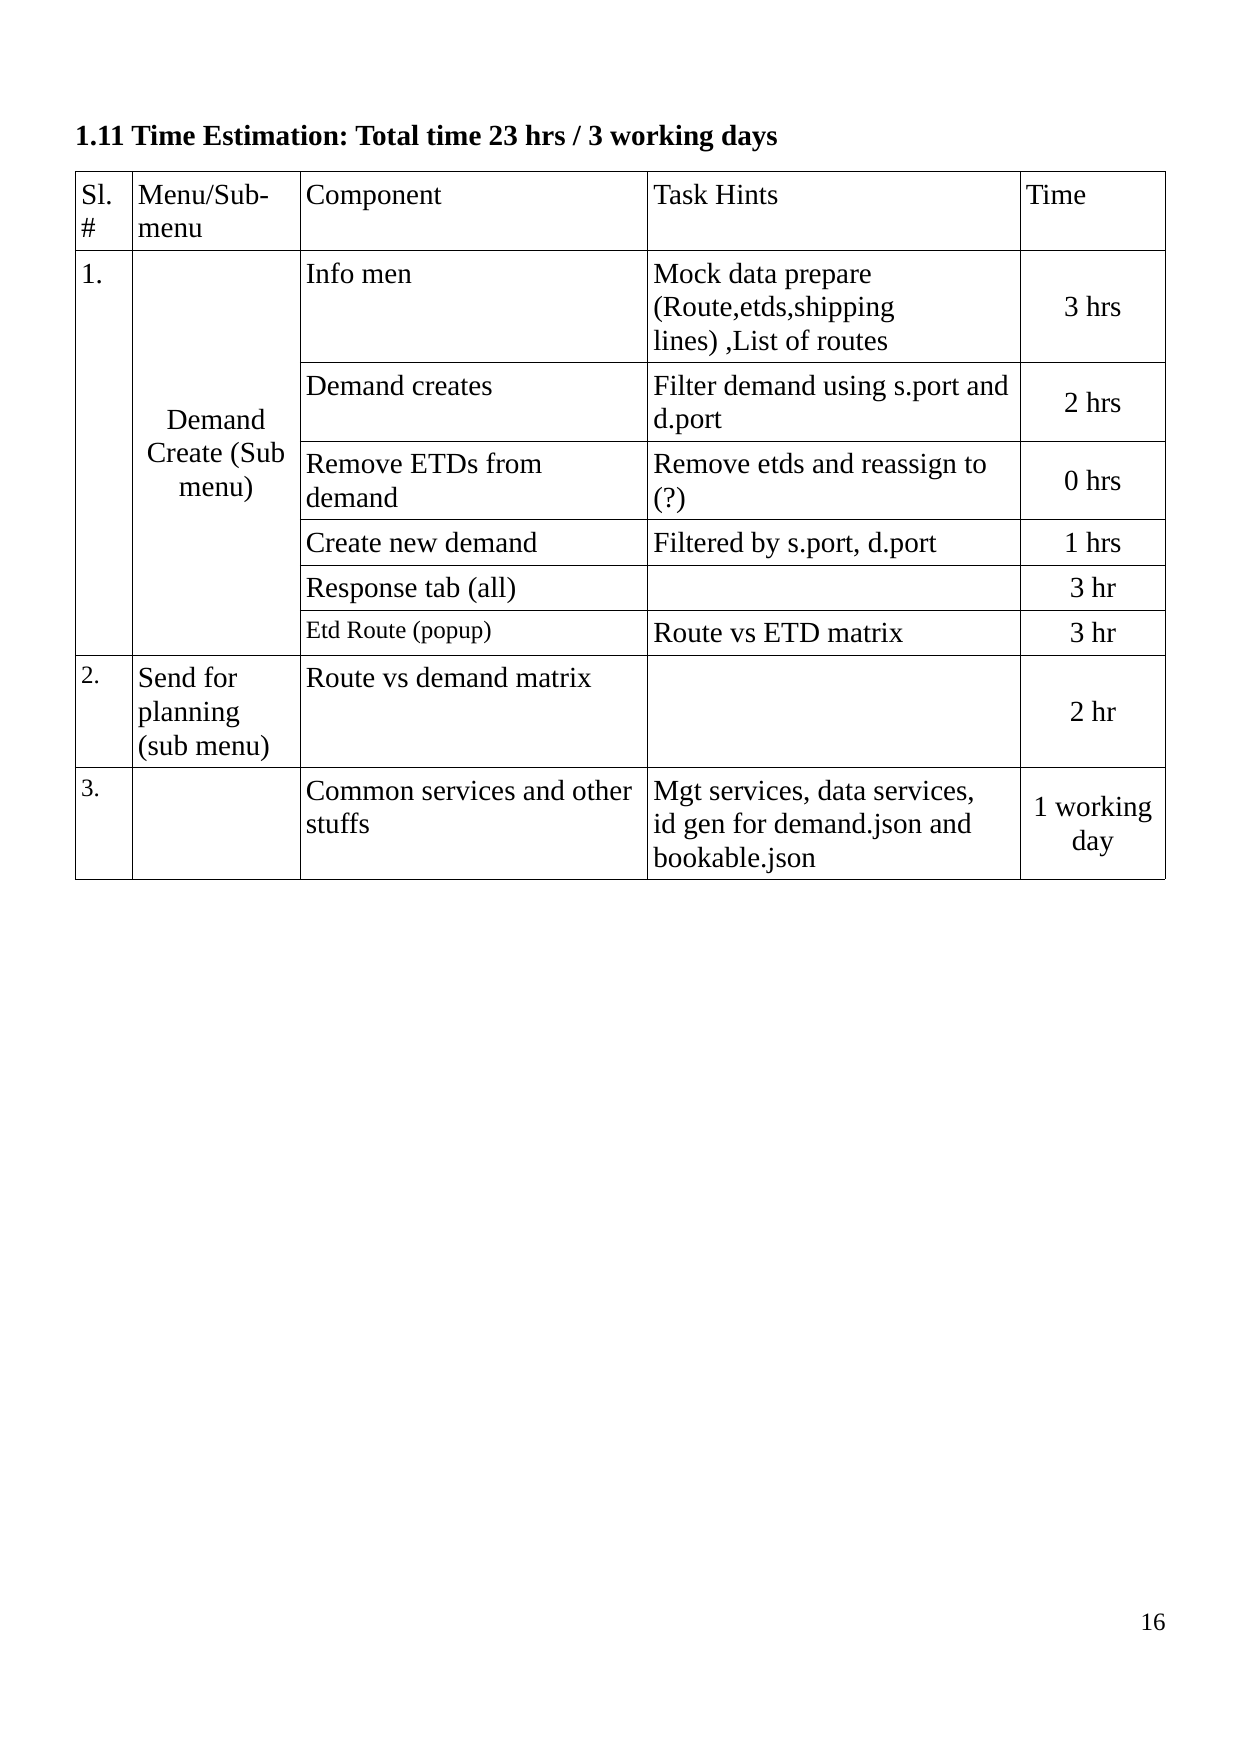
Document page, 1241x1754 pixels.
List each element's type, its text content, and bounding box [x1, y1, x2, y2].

table_cell Send for planning (sub menu) [133, 656, 300, 767]
table_cell Create new demand [301, 520, 647, 564]
table_cell 1. [76, 251, 132, 655]
table_header Time [1021, 172, 1165, 250]
table_cell 2 hrs [1021, 363, 1165, 441]
table_cell Info men [301, 251, 647, 362]
table_cell 2 hr [1021, 656, 1165, 767]
table_cell Route vs ETD matrix [648, 611, 1020, 655]
table_cell [648, 566, 1020, 609]
table_cell Demand creates [301, 363, 647, 441]
table_header Task Hints [648, 172, 1020, 250]
table_header Sl.# [76, 172, 132, 250]
table_cell Common services and other stuffs [301, 768, 647, 879]
table_cell 3. [76, 768, 132, 879]
table_cell Etd Route (popup) [301, 611, 647, 655]
table_cell Filter demand using s.port and d.port [648, 363, 1020, 441]
table_cell [133, 768, 300, 879]
table_cell 3 hr [1021, 611, 1165, 655]
table_cell 3 hrs [1021, 251, 1165, 362]
table_cell Mock data prepare (Route,etds,shipping lines) ,List of routes [648, 251, 1020, 362]
table_header Component [301, 172, 647, 250]
table_cell Filtered by s.port, d.port [648, 520, 1020, 564]
table_cell 0 hrs [1021, 442, 1165, 519]
table_cell 2. [76, 656, 132, 767]
table_cell [648, 656, 1020, 767]
table_cell 1 working day [1021, 768, 1165, 879]
table_cell Response tab (all) [301, 566, 647, 609]
text 1.11 Time Estimation: Total time 23 hrs / 3 working days [75, 118, 1165, 152]
table_cell 1 hrs [1021, 520, 1165, 564]
table_cell Mgt services, data services, id gen for demand.json and bookable.json [648, 768, 1020, 879]
table_cell Demand Create (Sub menu) [133, 251, 300, 655]
table_cell Remove ETDs from demand [301, 442, 647, 519]
table_cell Route vs demand matrix [301, 656, 647, 767]
table_cell Remove etds and reassign to (?) [648, 442, 1020, 519]
table_header Menu/Sub-menu [133, 172, 300, 250]
table_cell 3 hr [1021, 566, 1165, 609]
